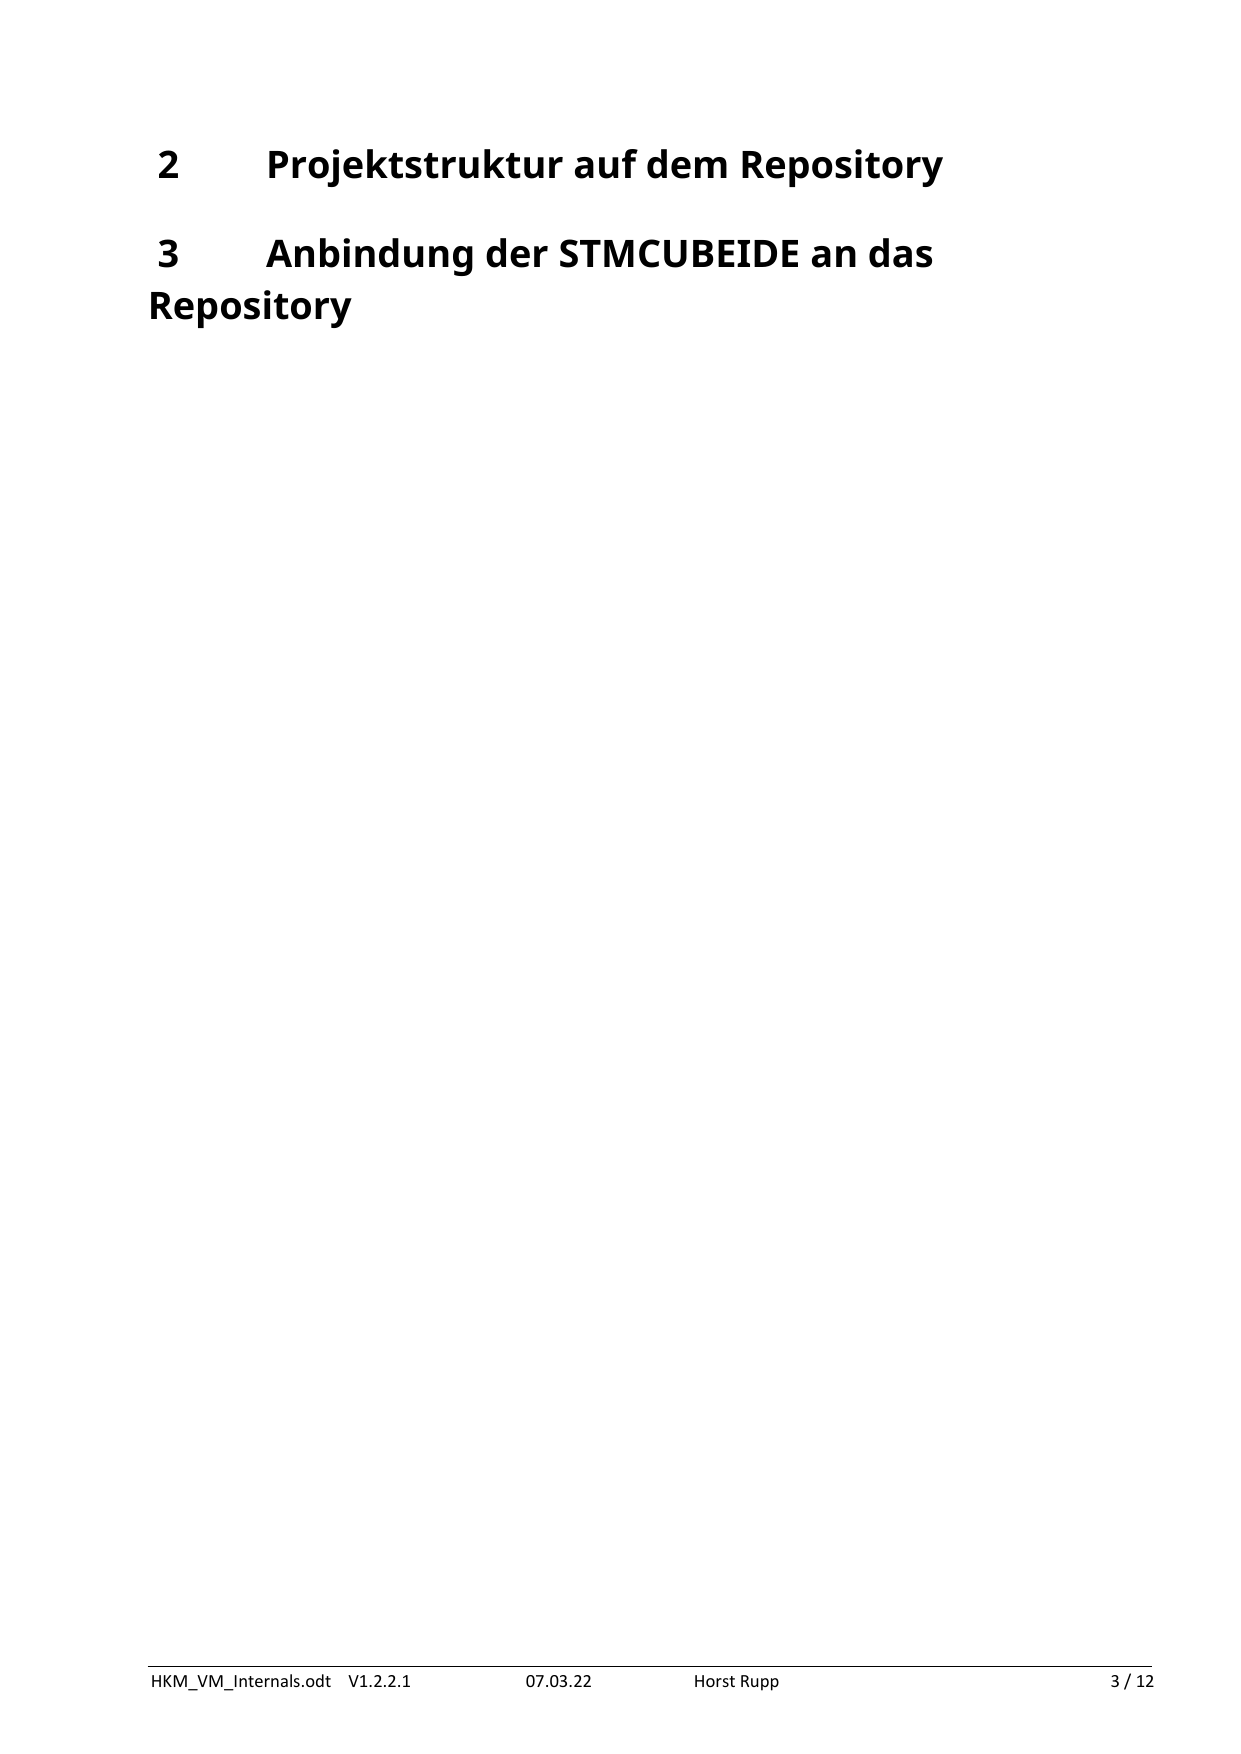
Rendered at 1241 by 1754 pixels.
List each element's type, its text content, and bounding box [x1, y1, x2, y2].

subtitle Projektstruktur auf dem Repository [148, 138, 1128, 190]
subtitle Anbindung der STMCUBEIDE an das Repository [148, 227, 1128, 331]
